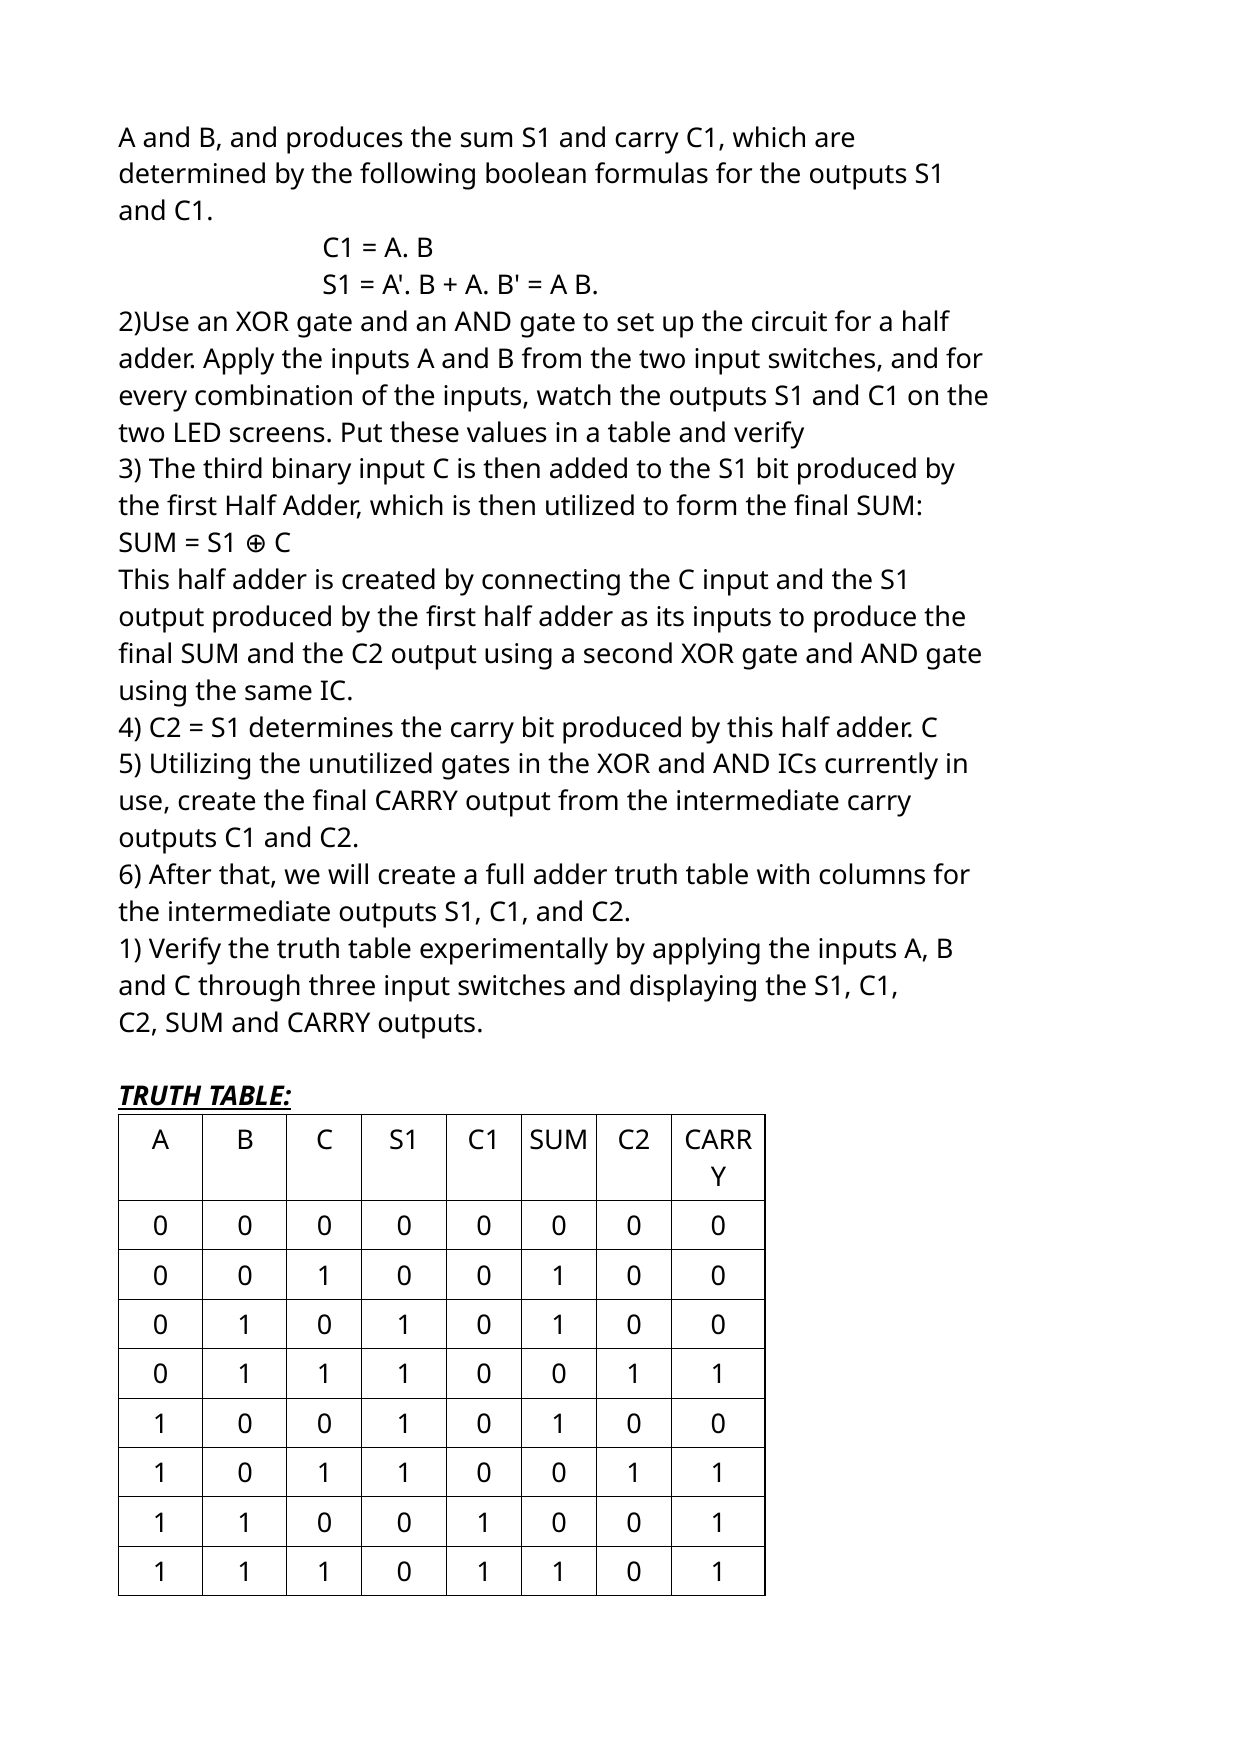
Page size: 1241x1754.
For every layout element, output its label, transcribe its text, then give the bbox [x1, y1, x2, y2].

table_header A [119, 1115, 202, 1200]
text use, create the final CARRY output from the intermediate carry [118, 782, 1122, 819]
text and C1. [118, 192, 1122, 229]
table_cell 0 [119, 1349, 202, 1397]
table_cell 1 [119, 1399, 202, 1447]
table_cell 0 [203, 1399, 286, 1447]
table_cell 0 [597, 1300, 671, 1348]
table_cell 0 [672, 1201, 764, 1249]
table_cell 0 [362, 1497, 446, 1546]
table_cell 1 [287, 1448, 361, 1496]
table_cell 1 [287, 1547, 361, 1595]
text every combination of the inputs, watch the outputs S1 and C1 on the [118, 376, 1122, 413]
text 2)Use an XOR gate and an AND gate to set up the circuit for a half [118, 302, 1122, 339]
table_header SUM [522, 1115, 596, 1200]
table_cell 0 [287, 1399, 361, 1447]
text C2, SUM and CARRY outputs. [118, 1003, 1122, 1040]
text 4) C2 = S1 determines the carry bit produced by this half adder. C [118, 708, 1122, 745]
table_cell 0 [597, 1201, 671, 1249]
table_cell 1 [203, 1547, 286, 1595]
text TRUTH TABLE: [118, 1077, 1122, 1114]
table_cell 0 [672, 1300, 764, 1348]
table_cell 0 [522, 1349, 596, 1397]
table_cell 1 [203, 1300, 286, 1348]
table_cell 0 [287, 1300, 361, 1348]
text the first Half Adder, which is then utilized to form the final SUM: [118, 487, 1122, 524]
table_cell 0 [447, 1399, 521, 1447]
table_cell 0 [522, 1497, 596, 1546]
text adder. Apply the inputs A and B from the two input switches, and for [118, 339, 1122, 376]
table_cell 1 [119, 1448, 202, 1496]
text the intermediate outputs S1, C1, and C2. [118, 892, 1122, 929]
table_cell 1 [672, 1547, 764, 1595]
table_header C [287, 1115, 361, 1200]
table_header CARRY [672, 1115, 764, 1200]
table_cell 1 [119, 1497, 202, 1546]
table_cell 0 [522, 1201, 596, 1249]
table_cell 0 [203, 1201, 286, 1249]
table_cell 0 [447, 1300, 521, 1348]
table_cell 1 [672, 1349, 764, 1397]
table_cell 0 [203, 1448, 286, 1496]
text S1 = A'. B + A. B' = A B. [118, 266, 1122, 302]
table_cell 1 [287, 1250, 361, 1299]
table_cell 1 [522, 1300, 596, 1348]
table_cell 0 [597, 1497, 671, 1546]
table_cell 0 [597, 1547, 671, 1595]
table_cell 0 [362, 1547, 446, 1595]
text using the same IC. [118, 671, 1122, 708]
text C1 = A. B [118, 229, 1122, 266]
table_cell 1 [597, 1448, 671, 1496]
table_cell 0 [447, 1448, 521, 1496]
text SUM = S1 ⊕ C [118, 524, 1122, 561]
text This half adder is created by connecting the C input and the S1 [118, 561, 1122, 597]
table_cell 0 [597, 1250, 671, 1299]
table_cell 1 [522, 1250, 596, 1299]
table_header C2 [597, 1115, 671, 1200]
text and C through three input switches and displaying the S1, C1, [118, 966, 1122, 1003]
table_cell 1 [597, 1349, 671, 1397]
table_cell 1 [362, 1349, 446, 1397]
table_cell 1 [447, 1497, 521, 1546]
table_cell 1 [362, 1300, 446, 1348]
table_cell 1 [362, 1448, 446, 1496]
table_cell 1 [522, 1399, 596, 1447]
table_cell 1 [287, 1349, 361, 1397]
table_cell 1 [447, 1547, 521, 1595]
text A and B, and produces the sum S1 and carry C1, which are [118, 118, 1122, 155]
table_cell 0 [119, 1250, 202, 1299]
text 1) Verify the truth table experimentally by applying the inputs A, B [118, 929, 1122, 966]
text 5) Utilizing the unutilized gates in the XOR and AND ICs currently in [118, 745, 1122, 782]
table_cell 1 [672, 1497, 764, 1546]
text determined by the following boolean formulas for the outputs S1 [118, 155, 1122, 192]
table_cell 0 [362, 1250, 446, 1299]
table_cell 1 [119, 1547, 202, 1595]
table_cell 0 [119, 1201, 202, 1249]
table_cell 1 [672, 1448, 764, 1496]
table_cell 1 [522, 1547, 596, 1595]
table_header S1 [362, 1115, 446, 1200]
text 6) After that, we will create a full adder truth table with columns for [118, 856, 1122, 892]
table_header C1 [447, 1115, 521, 1200]
table_cell 0 [522, 1448, 596, 1496]
text 3) The third binary input C is then added to the S1 bit produced by [118, 450, 1122, 487]
table_cell 0 [287, 1201, 361, 1249]
text final SUM and the C2 output using a second XOR gate and AND gate [118, 634, 1122, 671]
table_cell 0 [287, 1497, 361, 1546]
table_cell 0 [447, 1250, 521, 1299]
table_cell 0 [203, 1250, 286, 1299]
table_cell 0 [672, 1399, 764, 1447]
table_cell 0 [597, 1399, 671, 1447]
table_cell 1 [362, 1399, 446, 1447]
text two LED screens. Put these values in a table and verify [118, 413, 1122, 450]
text outputs C1 and C2. [118, 819, 1122, 856]
table_cell 0 [447, 1349, 521, 1397]
table_cell 1 [203, 1349, 286, 1397]
table_cell 0 [447, 1201, 521, 1249]
table_cell 0 [362, 1201, 446, 1249]
table_cell 1 [203, 1497, 286, 1546]
table_cell 0 [672, 1250, 764, 1299]
text output produced by the first half adder as its inputs to produce the [118, 597, 1122, 634]
table_cell 0 [119, 1300, 202, 1348]
table_header B [203, 1115, 286, 1200]
